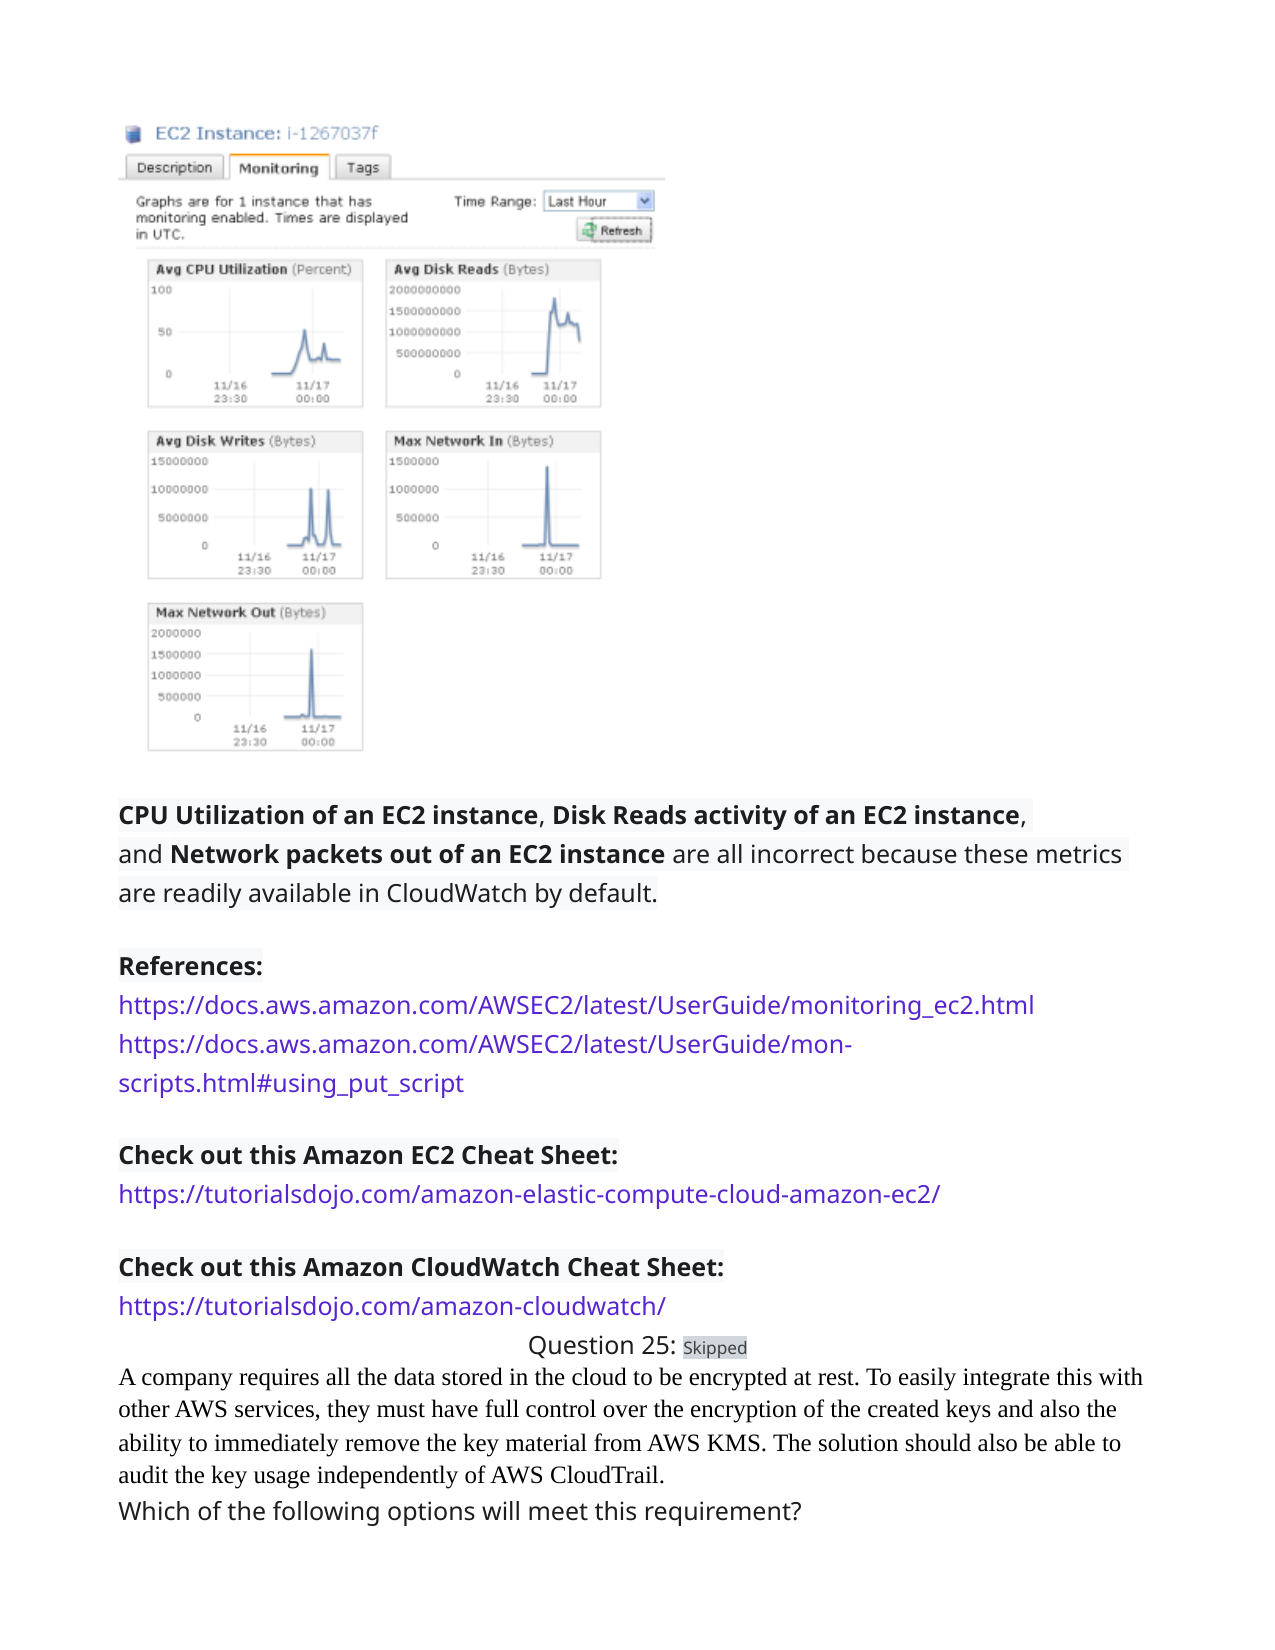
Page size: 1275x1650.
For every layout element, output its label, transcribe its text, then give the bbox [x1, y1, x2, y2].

text Question 25: Skipped [118, 1327, 1157, 1362]
text Check out this Amazon EC2 Cheat Sheet: [118, 1138, 1157, 1172]
text Check out this Amazon CloudWatch Cheat Sheet: [118, 1249, 1157, 1283]
text https://tutorialsdojo.com/amazon-elastic-compute-cloud-amazon-ec2/ [118, 1177, 1157, 1211]
text Which of the following options will meet this requirement? [118, 1494, 1157, 1528]
text References: [118, 948, 1157, 982]
text CPU Utilization of an EC2 instance, Disk Reads activity of an EC2 instance, and Network packets out of an EC2 instance are all incorrect because these metrics are readily available in CloudWatch by default. [118, 798, 1157, 910]
picture [118, 118, 665, 761]
text https://docs.aws.amazon.com/AWSEC2/latest/UserGuide/monitoring_ec2.html [118, 987, 1157, 1021]
text A company requires all the data stored in the cloud to be encrypted at rest. To easily integrate this with other AWS services, they must have full control over the encryption of the created keys and also the ability to immediately remove the key material from AWS KMS. The solution should also be able to audit the key usage independently of AWS CloudTrail. [118, 1362, 1157, 1489]
text https://docs.aws.amazon.com/AWSEC2/latest/UserGuide/mon-scripts.html#using_put_script [118, 1026, 1157, 1100]
text https://tutorialsdojo.com/amazon-cloudwatch/ [118, 1288, 1157, 1322]
